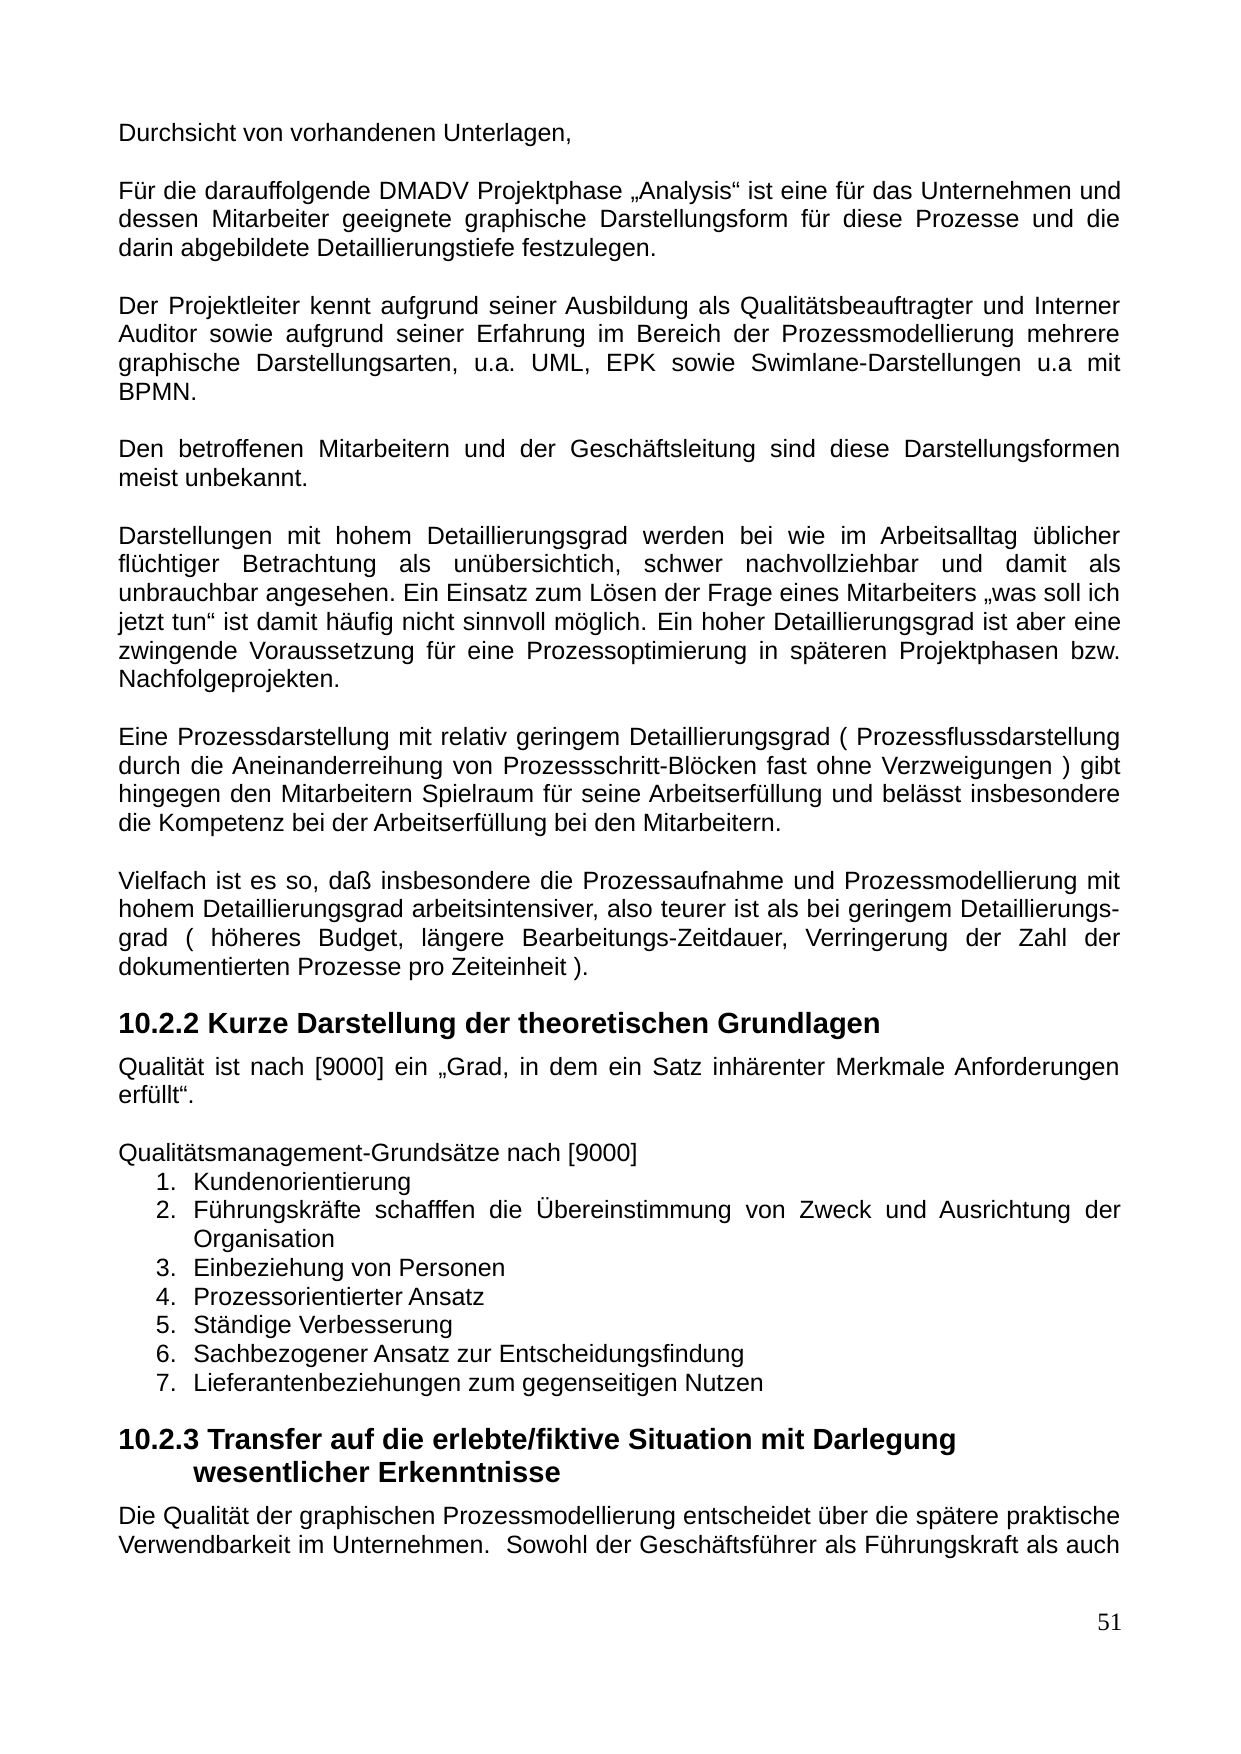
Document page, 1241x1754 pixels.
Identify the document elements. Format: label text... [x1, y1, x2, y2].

list Einbeziehung von Personen [156, 1253, 1122, 1282]
text Darstellungen mit hohem Detaillierungsgrad werden bei wie im Arbeitsalltag üblicher flüchtiger Betrachtung als unübersichtich, schwer nachvollziehbar und damit als unbrauchbar angesehen. Ein Einsatz zum Lösen der Frage eines Mitarbeiters „was soll ich jetzt tun“ ist damit häufig nicht sinnvoll möglich. Ein hoher Detaillierungsgrad ist aber eine zwingende Voraussetzung für eine Prozessoptimierung in späteren Projektphasen bzw. Nachfolgeprojekten. [118, 521, 1122, 693]
list Lieferantenbeziehungen zum gegenseitigen Nutzen [156, 1368, 1122, 1397]
text Für die darauffolgende DMADV Projektphase „Analysis“ ist eine für das Unternehmen und dessen Mitarbeiter geeignete graphische Darstellungsform für diese Prozesse und die darin abgebildete Detaillierungstiefe festzulegen. [118, 176, 1122, 262]
list Ständige Verbesserung [156, 1310, 1122, 1339]
list Prozessorientierter Ansatz [156, 1282, 1122, 1310]
text Die Qualität der graphischen Prozessmodellierung entscheidet über die spätere praktische Verwendbarkeit im Unternehmen. Sowohl der Geschäftsführer als Führungskraft als auch [118, 1501, 1122, 1559]
text Der Projektleiter kennt aufgrund seiner Ausbildung als Qualitätsbeauftragter und Interner Auditor sowie aufgrund seiner Erfahrung im Bereich der Prozessmodellierung mehrere graphische Darstellungsarten, u.a. UML, EPK sowie Swimlane-Darstellungen u.a mit BPMN. [118, 291, 1122, 406]
list Sachbezogener Ansatz zur Entscheidungsfindung [156, 1339, 1122, 1368]
list Führungskräfte schafffen die Übereinstimmung von Zweck und Ausrichtung der Organisation [156, 1195, 1122, 1253]
subtitle 10.2.2 Kurze Darstellung der theoretischen Grundlagen [118, 1006, 1122, 1039]
text Eine Prozessdarstellung mit relativ geringem Detaillierungsgrad ( Prozessflussdarstellung durch die Aneinanderreihung von Prozessschritt-Blöcken fast ohne Verzweigungen ) gibt hingegen den Mitarbeitern Spielraum für seine Arbeitserfüllung und belässt insbesondere die Kompetenz bei der Arbeitserfüllung bei den Mitarbeitern. [118, 722, 1122, 837]
text Qualität ist nach [9000] ein „Grad, in dem ein Satz inhärenter Merkmale Anforderungen erfüllt“. [118, 1052, 1122, 1109]
text Durchsicht von vorhandenen Unterlagen, [118, 118, 1122, 147]
subtitle 10.2.3 Transfer auf die erlebte/fiktive Situation mit Darlegung wesentlicher Erkenntnisse [118, 1422, 1122, 1489]
text Den betroffenen Mitarbeitern und der Geschäftsleitung sind diese Darstellungsformen meist unbekannt. [118, 434, 1122, 492]
text Vielfach ist es so, daß insbesondere die Prozessaufnahme und Prozessmodellierung mit hohem Detaillierungsgrad arbeitsintensiver, also teurer ist als bei geringem Detaillierungs-grad ( höheres Budget, längere Bearbeitungs-Zeitdauer, Verringerung der Zahl der dokumentierten Prozesse pro Zeiteinheit ). [118, 866, 1122, 981]
list Kundenorientierung [156, 1167, 1122, 1195]
text Qualitätsmanagement-Grundsätze nach [9000] [118, 1138, 1122, 1167]
